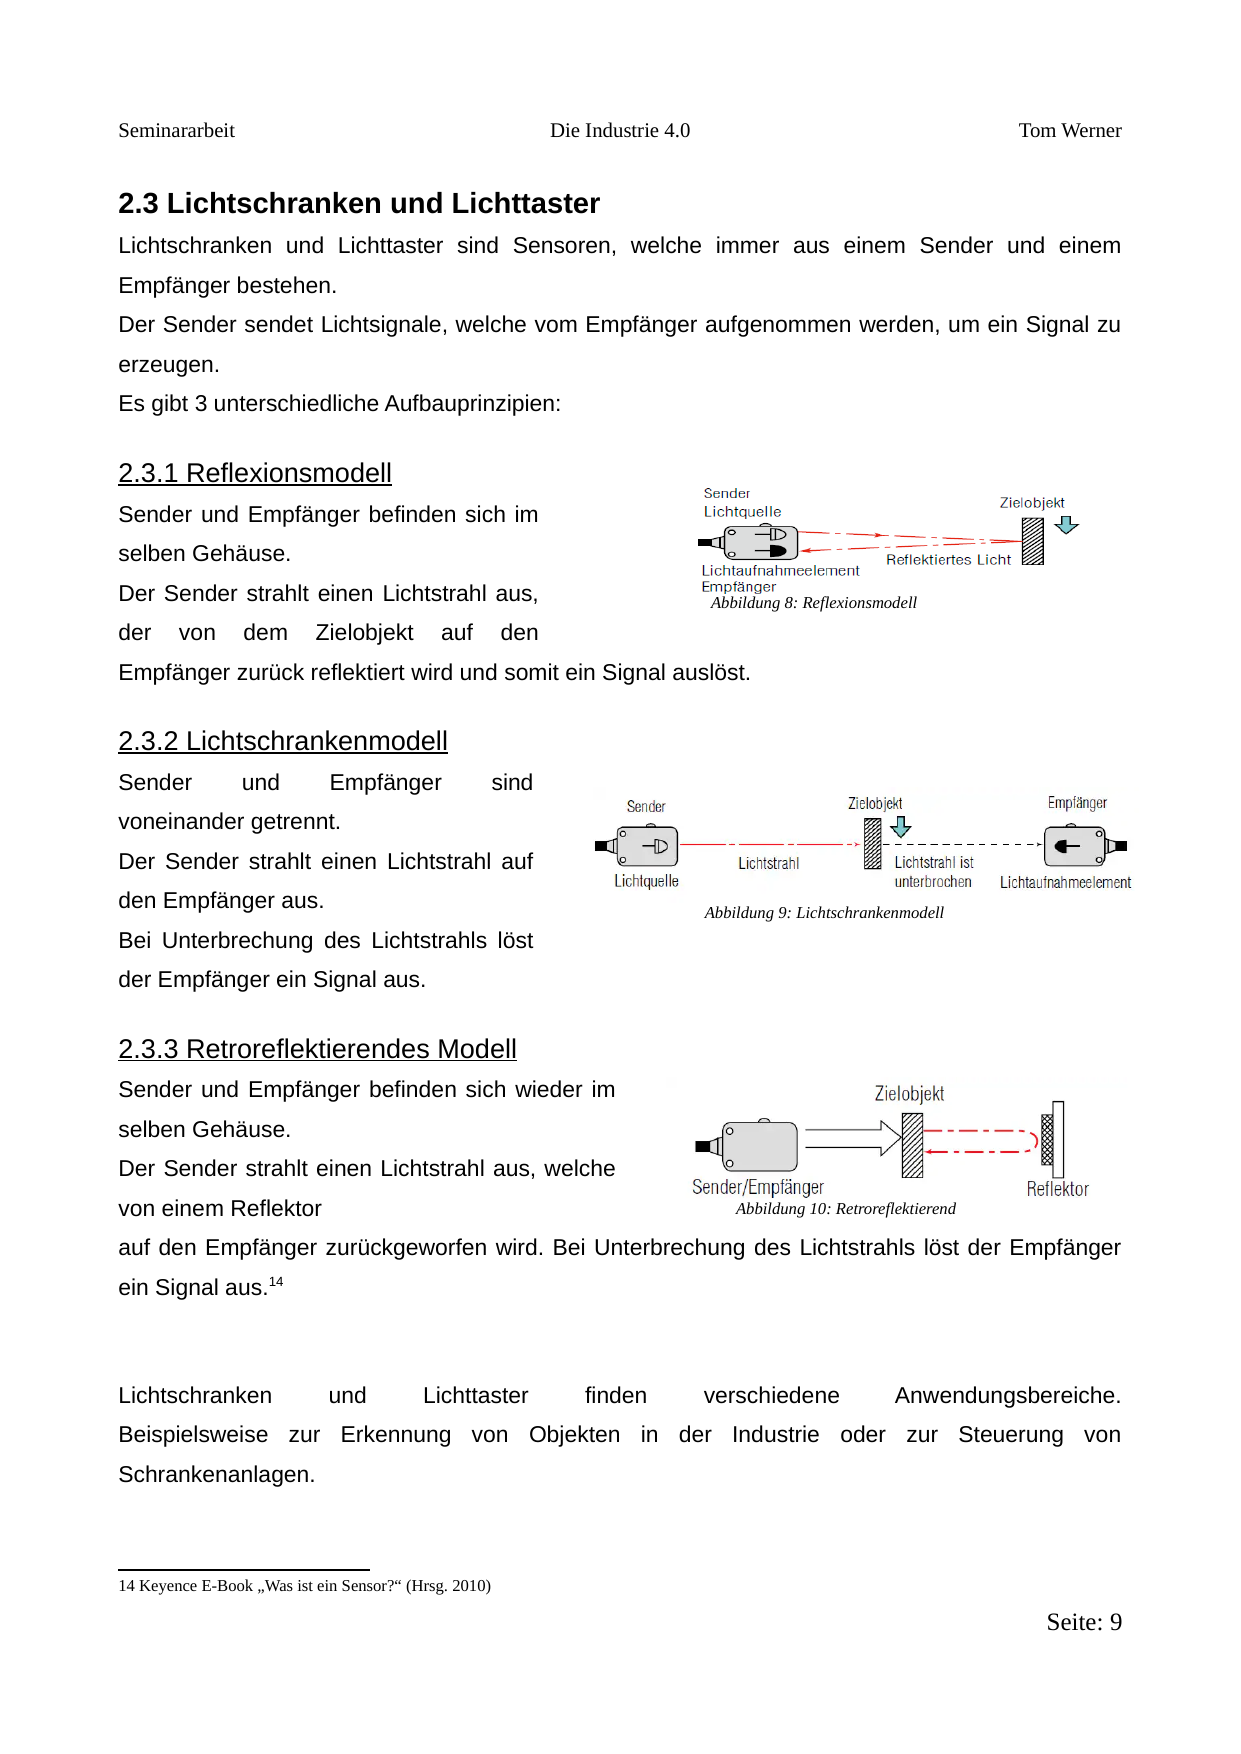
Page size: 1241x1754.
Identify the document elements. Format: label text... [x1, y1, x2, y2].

subtitle [558, 612, 1071, 637]
text Sender und Empfänger sind voneinander getrennt. Der Sender strahlt einen Lichtstrahl auf den Empfänger aus. Bei Unterbrechung des Lichtstrahls löst der Empfänger ein Signal aus. [118, 769, 1122, 992]
subtitle 2.3.2 Lichtschrankenmodell [118, 725, 1122, 756]
text Sender und Empfänger befinden sich wieder im selben Gehäuse. Der Sender strahlt einen Lichtstrahl aus, welche von einem Reflektor auf den Empfänger zurückgeworfen wird. Bei Unterbrechung des Lichtstrahls löst der Empfänger ein Signal aus. [118, 1076, 1122, 1300]
text Sender und Empfänger befinden sich im selben Gehäuse. Der Sender strahlt einen Lichtstrahl aus, der von dem Zielobjekt auf den Empfänger zurück reflektiert wird und somit ein Signal auslöst. [118, 501, 1122, 685]
text Abbildung 10: Retroreflektierend [616, 1090, 1077, 1218]
text Abbildung 8: Reflexionsmodell [558, 485, 1071, 612]
text Abbildung 9: Lichtschrankenmodell [552, 789, 1098, 922]
picture [666, 1077, 1128, 1199]
picture [593, 787, 1140, 903]
picture [689, 487, 1085, 594]
subtitle 2.3.3 Retroreflektierendes Modell [118, 1033, 1122, 1064]
text Keyence E-Book „Was ist ein Sensor?“ (Hrsg. 2010) [118, 1576, 1122, 1595]
text Lichtschranken und Lichttaster finden verschiedene Anwendungsbereiche. Beispielsweise zur Erkennung von Objekten in der Industrie oder zur Steuerung von Schrankenanlagen. [118, 1382, 1122, 1487]
subtitle 2.3 Lichtschranken und Lichttaster [118, 186, 1122, 220]
subtitle 2.3.1 Reflexionsmodell [118, 457, 1122, 488]
text Lichtschranken und Lichttaster sind Sensoren, welche immer aus einem Sender und einem Empfänger bestehen. Der Sender sendet Lichtsignale, welche vom Empfänger aufgenommen werden, um ein Signal zu erzeugen. Es gibt 3 unterschiedliche Aufbauprinzipien: [118, 232, 1122, 417]
